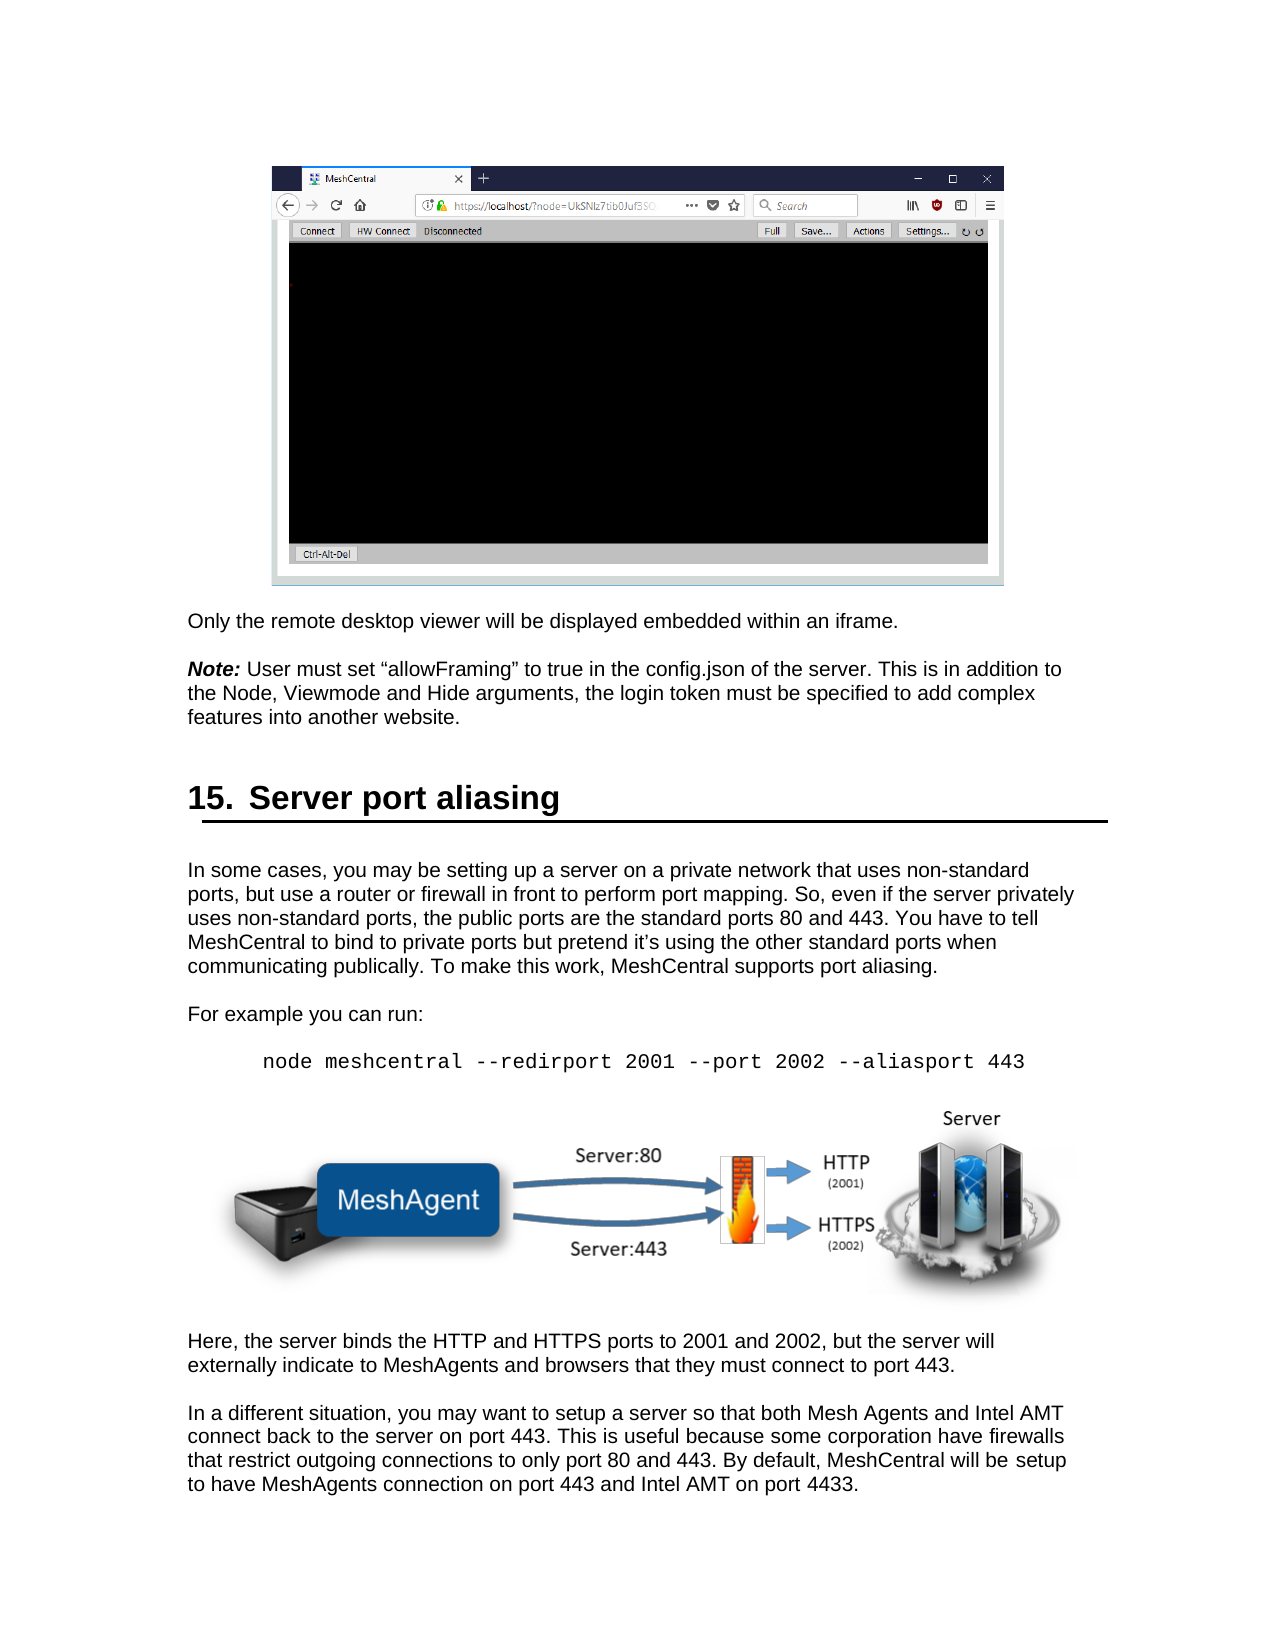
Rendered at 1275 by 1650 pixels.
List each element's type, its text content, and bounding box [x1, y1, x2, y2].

text For example you can run: [187, 1002, 1179, 1026]
text In some cases, you may be setting up a server on a private network that uses non-standard ports, but use a router or firewall in front to perform port mapping. So, even if the server privately uses non-standard ports, the public ports are the standard ports 80 and 443. You have to tell MeshCentral to bind to private ports but pretend it’s using the other standard ports when communicating publically. To make this work, MeshCentral supports port aliasing. [187, 858, 1078, 978]
subtitle Server port aliasing [187, 778, 1179, 816]
text node meshcentral --redirport 2001 --port 2002 --aliasport 443 [262, 1051, 1179, 1074]
text Only the remote desktop viewer will be displayed embedded within an iframe. [187, 609, 1179, 633]
picture [197, 1097, 1078, 1329]
text In a different situation, you may want to setup a server so that both Mesh Agents and Intel AMT connect back to the server on port 443. This is useful because some corporation have firewalls that restrict outgoing connections to only port 80 and 443. By default, MeshCentral will be setup to have MeshAgents connection on port 443 and Intel AMT on port 4433. [187, 1400, 1066, 1496]
text Note: User must set “allowFraming” to true in the config.json of the server. This is in addition to the Node, Viewmode and Hide arguments, the login token must be specified to add complex features into another website. [187, 657, 1065, 729]
picture [271, 166, 1004, 586]
text Here, the server binds the HTTP and HTTPS ports to 2001 and 2002, but the server will externally indicate to MeshAgents and browsers that they must connect to port 443. [187, 1093, 1083, 1377]
